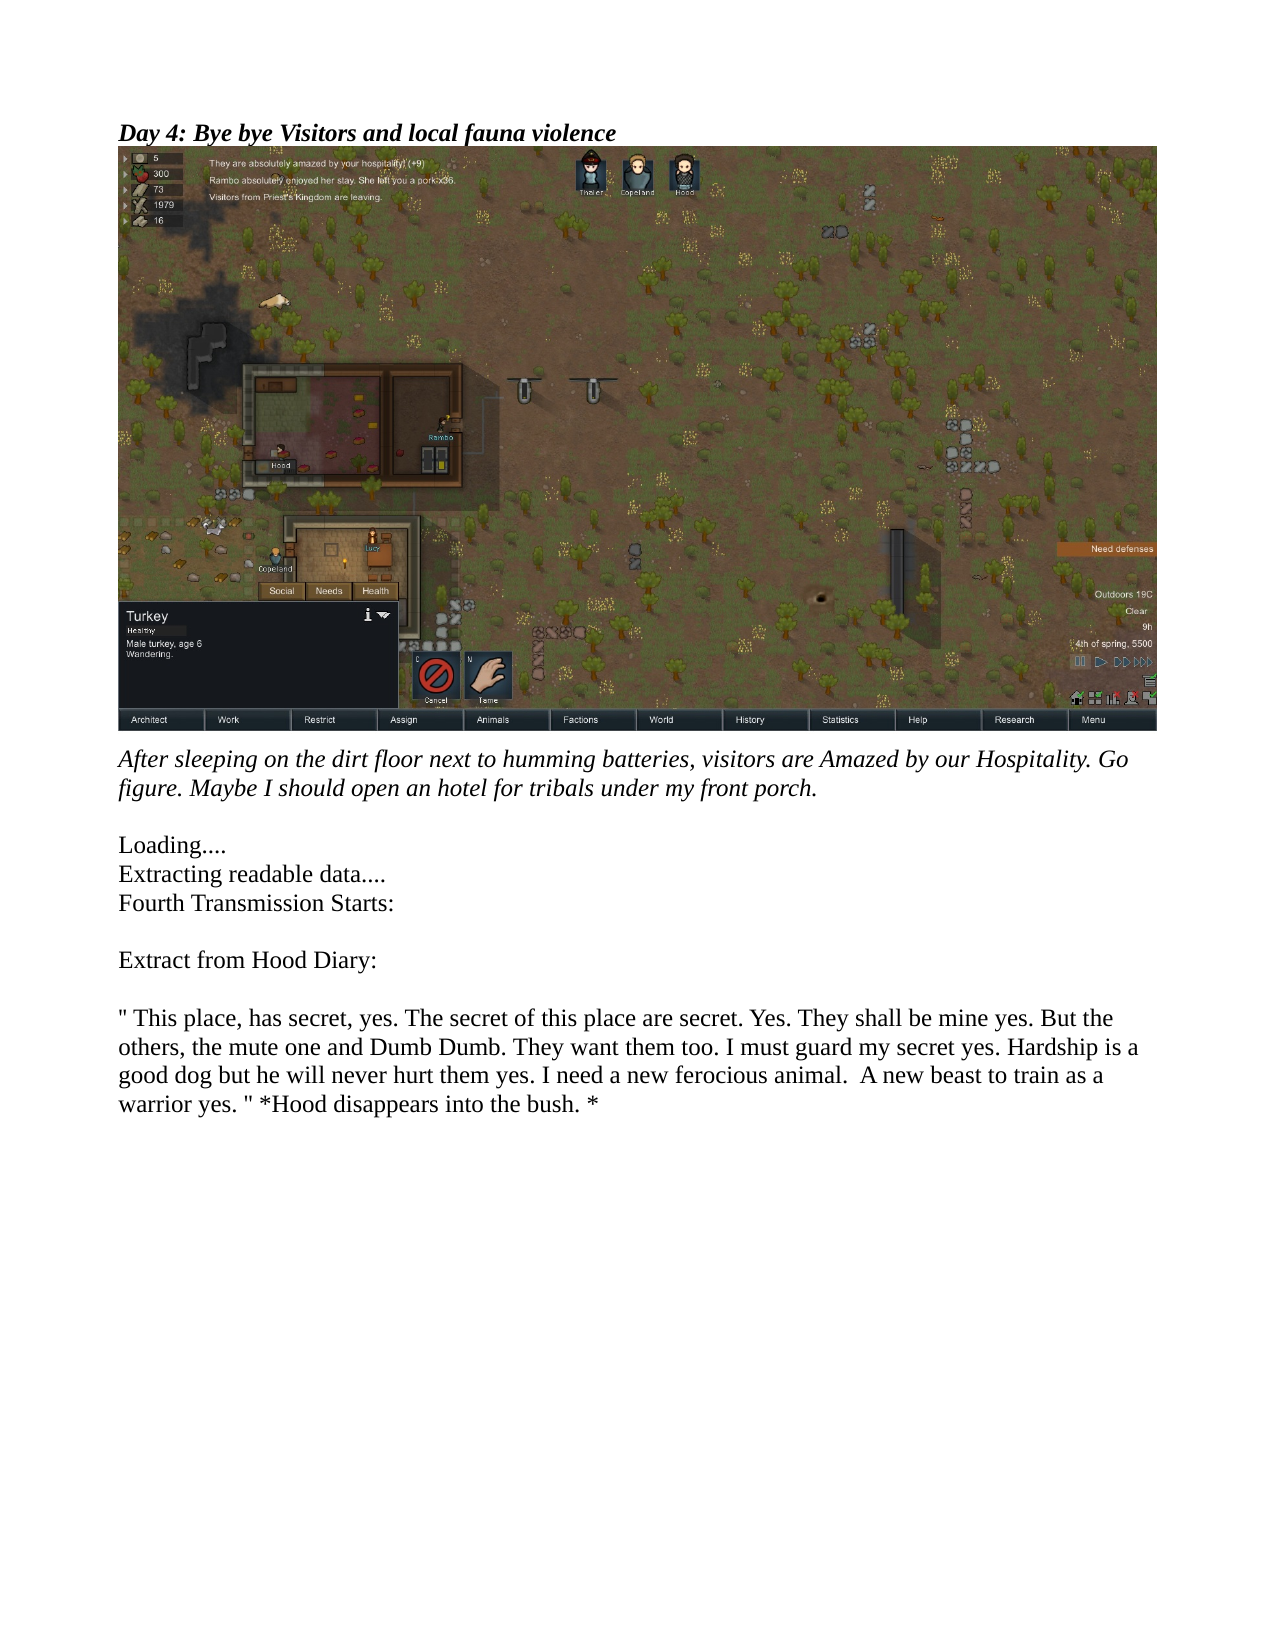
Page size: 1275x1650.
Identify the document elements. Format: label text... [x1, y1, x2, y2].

text '' This place, has secret, yes. The secret of this place are secret. Yes. They shall be mine yes. But the others, the mute one and Dumb Dumb. They want them too. I must guard my secret yes. Hardship is a good dog but he will never hurt them yes. I need a new ferocious animal. A new beast to train as a warrior yes. '' *Hood disappears into the bush. * [118, 1003, 1157, 1118]
picture [118, 146, 1157, 744]
text Extract from Hood Diary: [118, 945, 1157, 974]
text Fourth Transmission Starts: [118, 888, 1157, 917]
text After sleeping on the dirt floor next to humming batteries, visitors are Amazed by our Hospitality. Go figure. Maybe I should open an hotel for tribals under my front porch. [118, 744, 1157, 802]
text Extracting readable data.... [118, 859, 1157, 888]
text Day 4: Bye bye Visitors and local fauna violence [118, 118, 1157, 146]
text Loading.... [118, 830, 1157, 859]
